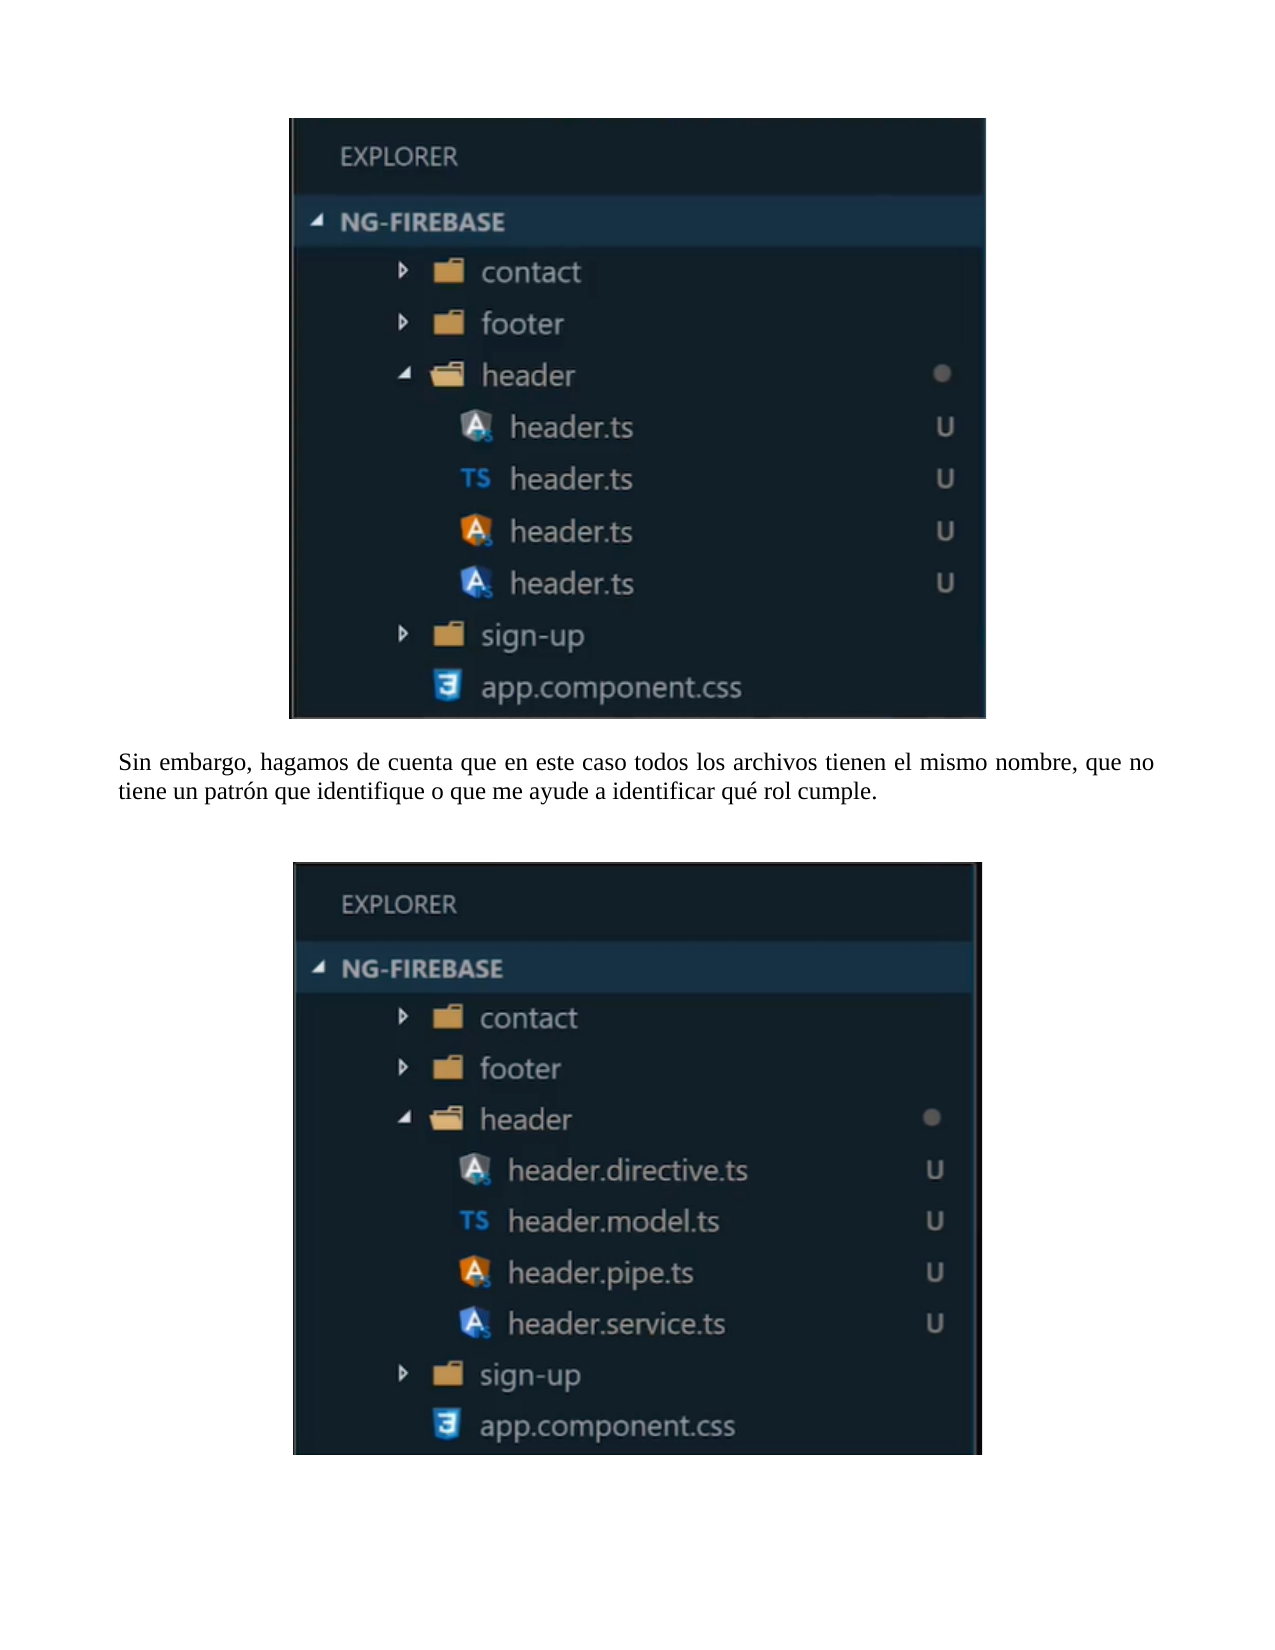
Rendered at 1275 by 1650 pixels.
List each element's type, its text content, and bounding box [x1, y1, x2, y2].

text Sin embargo, hagamos de cuenta que en este caso todos los archivos tienen el mismo nombre, que no tiene un patrón que identifique o que me ayude a identificar qué rol cumple. [118, 747, 1157, 804]
